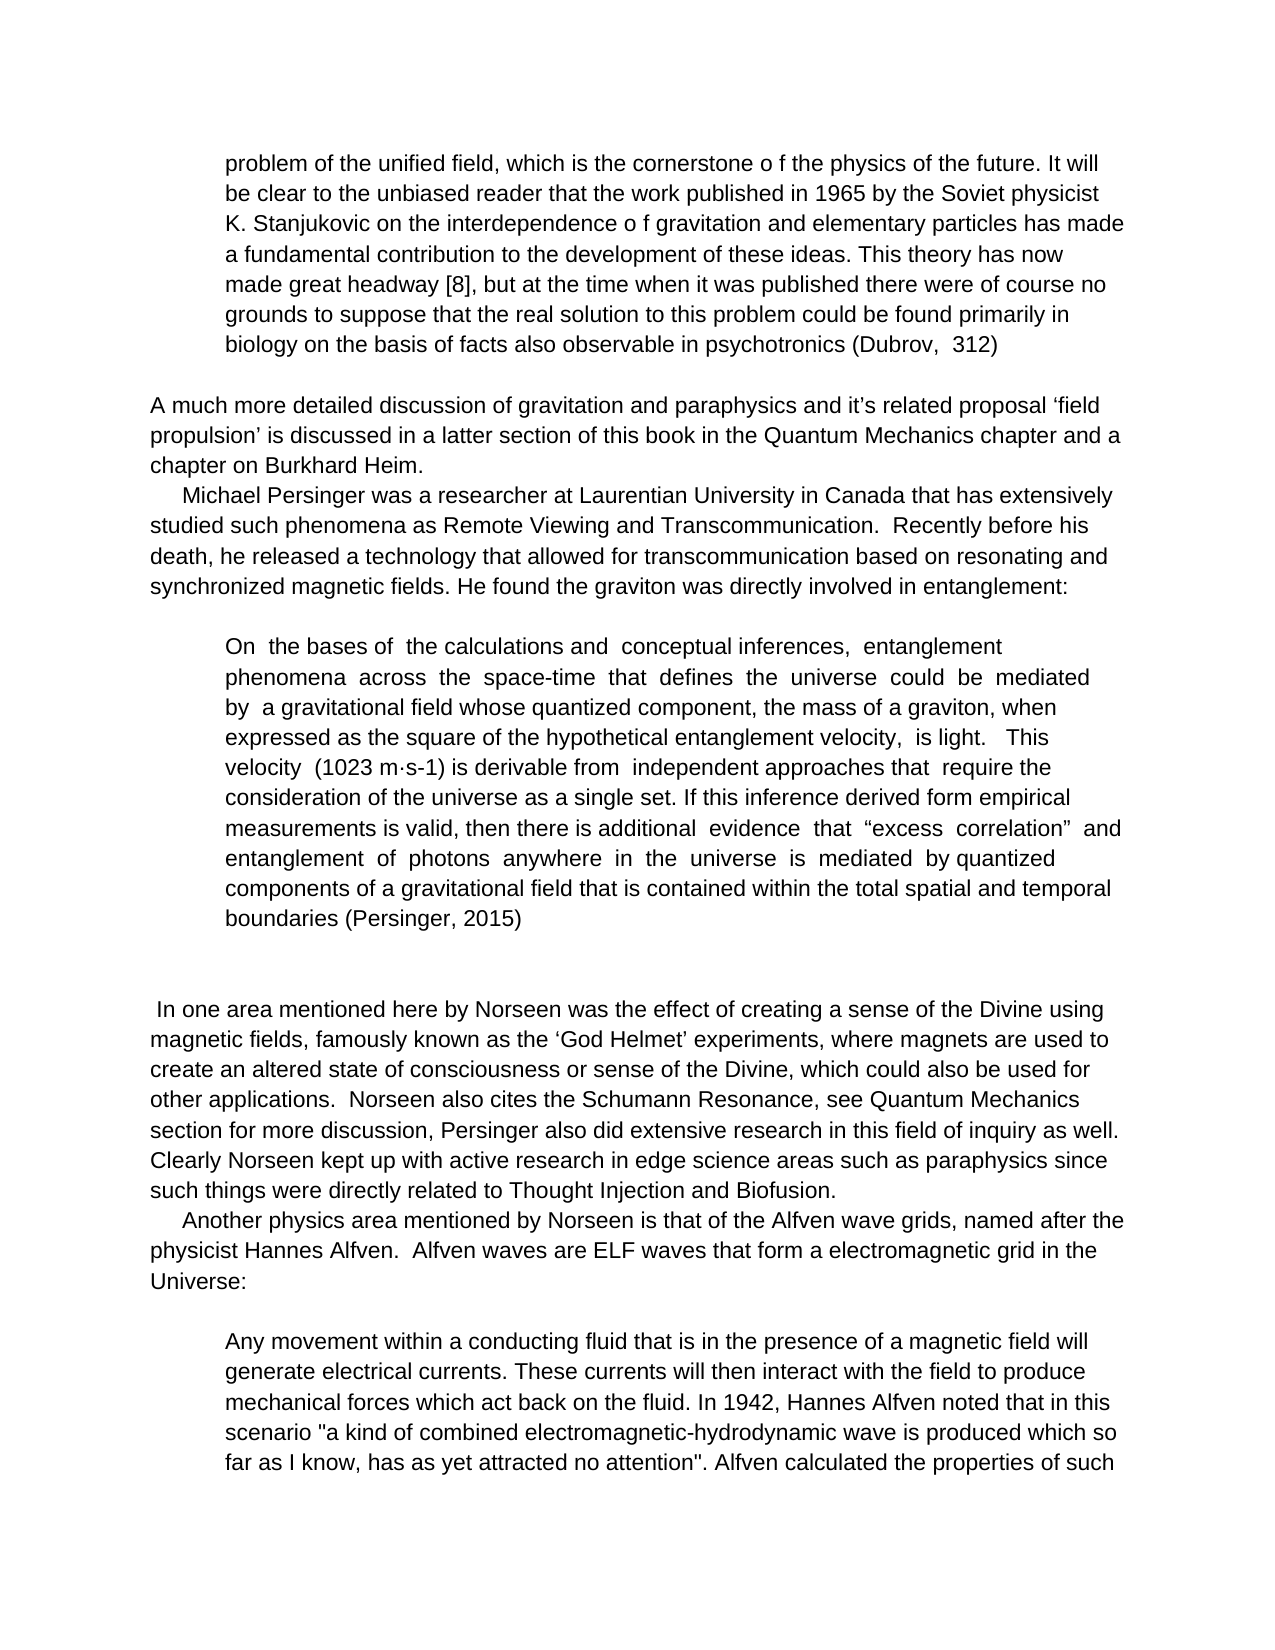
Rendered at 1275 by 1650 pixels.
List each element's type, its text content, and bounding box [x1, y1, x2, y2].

text Any movement within a conducting fluid that is in the presence of a magnetic field will generate electrical currents. These currents will then interact with the field to produce mechanical forces which act back on the fluid. In 1942, Hannes Alfven noted that in this scenario "a kind of combined electromagnetic-hydrodynamic wave is produced which so far as I know, has as yet attracted no attention". Alfven calculated the properties of such [225, 1328, 1125, 1475]
text problem of the unified field, which is the cornerstone o f the physics of the future. It will be clear to the unbiased reader that the work published in 1965 by the Soviet physicist K. Stanjukovic on the interdependence o f gravitation and elementary particles has made a fundamental contribution to the development of these ideas. This theory has now made great headway [8], but at the time when it was published there were of course no grounds to suppose that the real solution to this problem could be found primarily in biology on the basis of facts also observable in psychotronics (Dubrov, 312) [225, 150, 1125, 358]
text A much more detailed discussion of gravitation and paraphysics and it’s related proposal ‘field propulsion’ is discussed in a latter section of this book in the Quantum Mechanics chapter and a chapter on Burkhard Heim. [150, 392, 1125, 478]
text On the bases of the calculations and conceptual inferences, entanglement phenomena across the space-time that defines the universe could be mediated by a gravitational field whose quantized component, the mass of a graviton, when expressed as the square of the hypothetical entanglement velocity, is light. This velocity (1023 m·s-1) is derivable from independent approaches that require the consideration of the universe as a single set. If this inference derived form empirical measurements is valid, then there is additional evidence that “excess correlation” and entanglement of photons anywhere in the universe is mediated by quantized components of a gravitational field that is contained within the total spatial and temporal boundaries (Persinger, 2015) [225, 633, 1125, 932]
text In one area mentioned here by Norseen was the effect of creating a sense of the Divine using magnetic fields, famously known as the ‘God Helmet’ experiments, where magnets are used to create an altered state of consciousness or sense of the Divine, which could also be used for other applications. Norseen also cites the Schumann Resonance, see Quantum Mechanics section for more discussion, Persinger also did extensive research in this field of inquiry as well. Clearly Norseen kept up with active research in edge science areas such as paraphysics since such things were directly related to Thought Injection and Biofusion. [150, 996, 1125, 1203]
text Another physics area mentioned by Norseen is that of the Alfven wave grids, named after the physicist Hannes Alfven. Alfven waves are ELF waves that form a electromagnetic grid in the Universe: [150, 1207, 1125, 1294]
text Michael Persinger was a researcher at Laurentian University in Canada that has extensively studied such phenomena as Remote Viewing and Transcommunication. Recently before his death, he released a technology that allowed for transcommunication based on resonating and synchronized magnetic fields. He found the graviton was directly involved in entanglement: [150, 482, 1125, 599]
